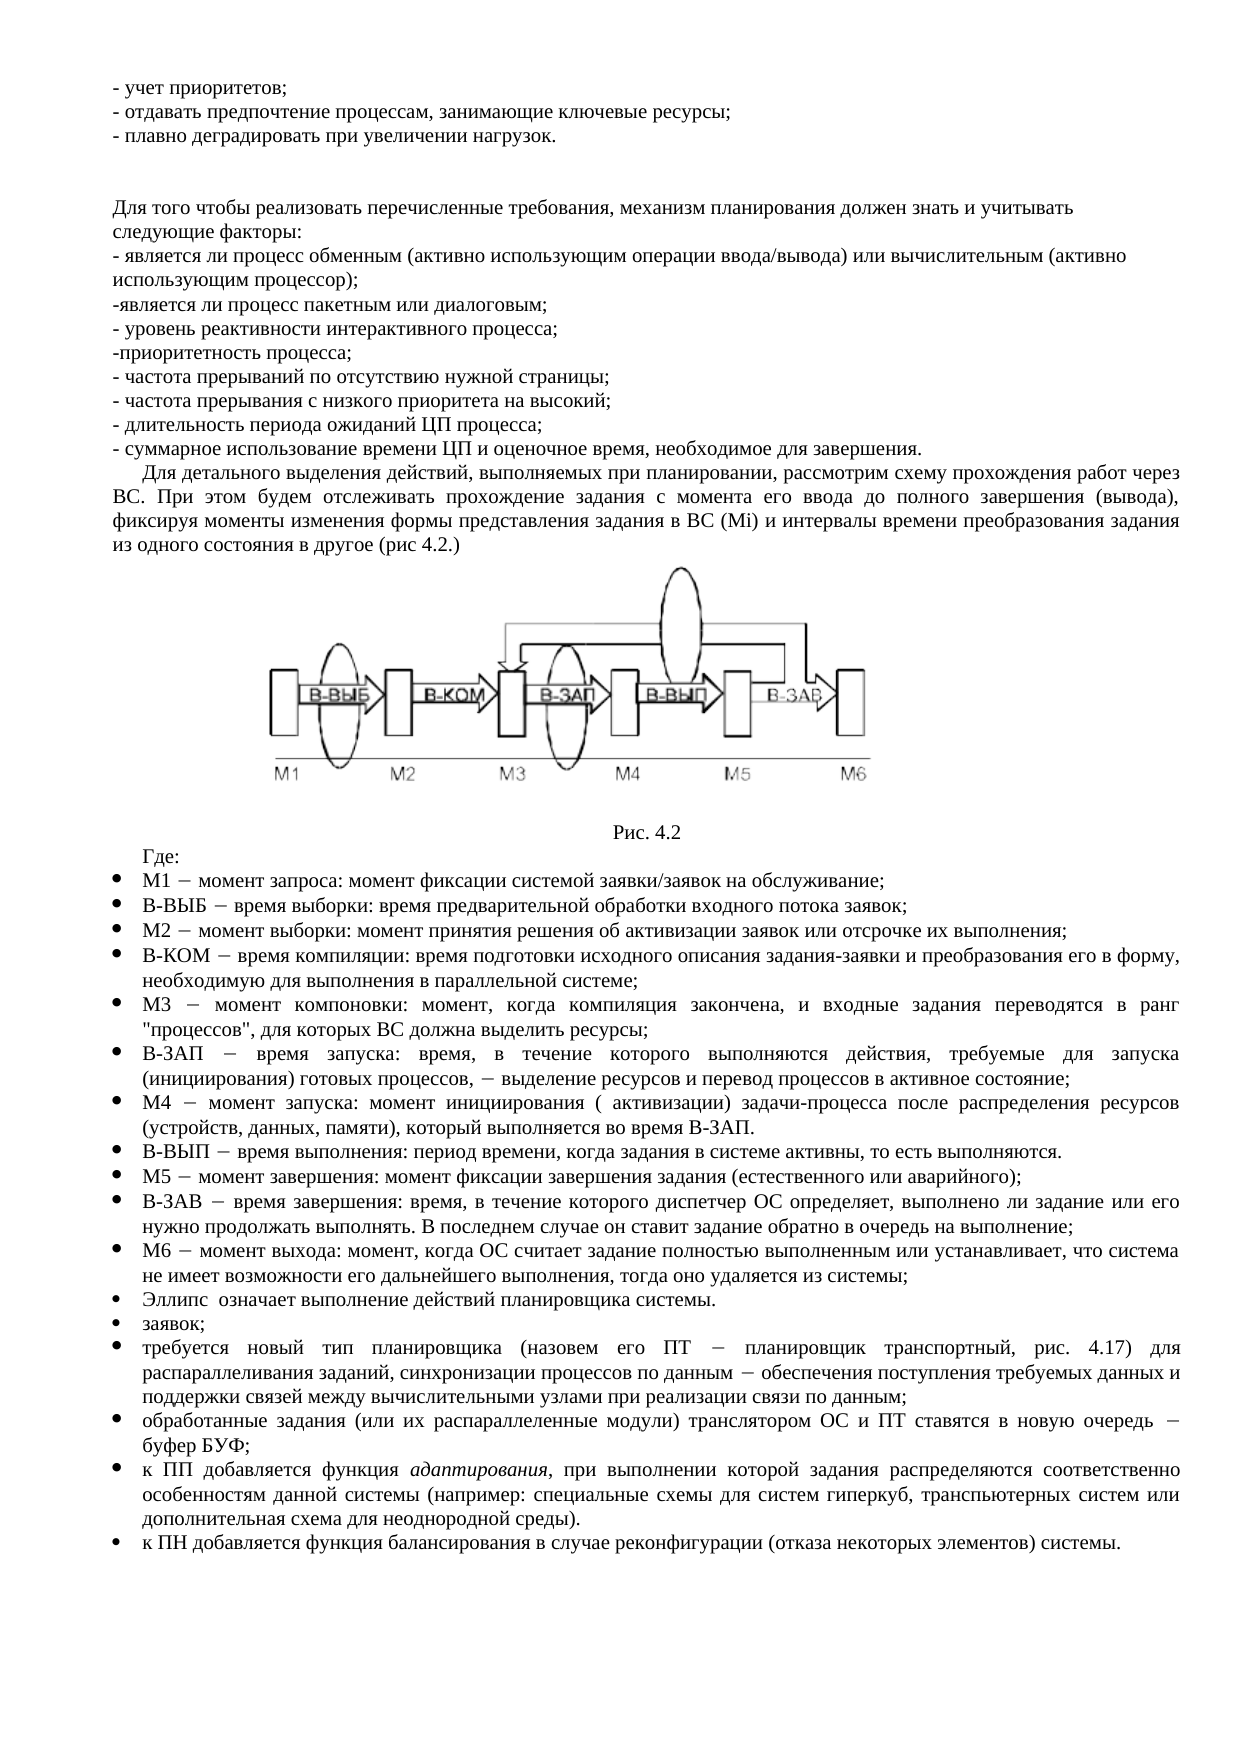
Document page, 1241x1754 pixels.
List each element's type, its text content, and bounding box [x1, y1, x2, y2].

text - уровень реактивности интерактивного процесса; [112, 316, 1181, 339]
text - длительность периода ожиданий ЦП процесса; [112, 412, 1181, 436]
list заявок; [112, 1311, 1181, 1335]
list М4  момент запуска: момент инициирования ( активизации) задачи-процесса после распределения ресурсов (устройств, данных, памяти), который выполняется во время В-ЗАП. [112, 1090, 1181, 1139]
text - учет приоритетов; [112, 75, 1181, 99]
text Рис. 4.2 [112, 820, 1181, 844]
list к ПП добавляется функция адаптирования, при выполнении которой задания распределяются соответственно особенностям данной системы (например: специальные схемы для систем гиперкуб, транспьютерных систем или дополнительная схема для неоднородной среды). [112, 1457, 1181, 1530]
text Где: [112, 844, 1181, 868]
text - плавно деградировать при увеличении нагрузок. [112, 123, 1181, 147]
list к ПН добавляется функция балансирования в случае реконфигурации (отказа некоторых элементов) системы. [112, 1530, 1181, 1554]
list Эллипс означает выполнение действий планировщика системы. [112, 1287, 1181, 1311]
list В-ЗАВ  время завершения: время, в течение которого диспетчер ОС определяет, выполнено ли задание или его нужно продолжать выполнять. В последнем случае он ставит задание обратно в очередь на выполнение; [112, 1189, 1181, 1238]
text Для детального выделения действий, выполняемых при планировании, рассмотрим схему прохождения работ через ВС. При этом будем отслеживать прохождение задания с момента его ввода до полного завершения (вывода), фиксируя моменты изменения формы представления задания в ВС (Мi) и интервалы времени преобразования задания из одного состояния в другое (рис 4.2.) [112, 460, 1181, 556]
list М5  момент завершения: момент фиксации завершения задания (естественного или аварийного); [112, 1164, 1181, 1189]
list М2  момент выборки: момент принятия решения об активизации заявок или отсрочке их выполнения; [112, 918, 1181, 943]
text Для того чтобы реализовать перечисленные требования, механизм планирования должен знать и учитывать следующие факторы: [112, 195, 1181, 243]
text - является ли процесс обменным (активно использующим операции ввода/вывода) или вычислительным (активно использующим процессор); [112, 243, 1181, 291]
text - суммарное использование времени ЦП и оценочное время, необходимое для завершения. [112, 436, 1181, 460]
text -приоритетность процесса; [112, 339, 1181, 364]
list обработанные задания (или их распараллеленные модули) транслятором ОС и ПТ ставятся в новую очередь  буфер БУФ; [112, 1408, 1181, 1457]
list М6  момент выхода: момент, когда ОС считает задание полностью выполненным или устанавливает, что система не имеет возможности его дальнейшего выполнения, тогда оно удаляется из системы; [112, 1238, 1181, 1287]
list требуется новый тип планировщика (назовем его ПТ  планировщик транспортный, рис. 4.17) для распараллеливания заданий, синхронизации процессов по данным  обеспечения поступления требуемых данных и поддержки связей между вычислительными узлами при реализации связи по данным; [112, 1335, 1181, 1408]
list В-ЗАП  время запуска: время, в течение которого выполняются действия, требуемые для запуска (инициирования) готовых процессов,  выделение ресурсов и перевод процессов в активное состояние; [112, 1041, 1181, 1090]
list В-ВЫБ  время выборки: время предварительной обработки входного потока заявок; [112, 893, 1181, 918]
list В-ВЫП  время выполнения: период времени, когда задания в системе активны, то есть выполняются. [112, 1139, 1181, 1164]
list М3  момент компоновки: момент, когда компиляция закончена, и входные задания переводятся в ранг "процессов", для которых ВС должна выделить ресурсы; [112, 992, 1181, 1041]
text - частота прерывания с низкого приоритета на высокий; [112, 388, 1181, 412]
text -является ли процесс пакетным или диалоговым; [112, 291, 1181, 316]
text - отдавать предпочтение процессам, занимающие ключевые ресурсы; [112, 99, 1181, 123]
list В-КОМ  время компиляции: время подготовки исходного описания задания-заявки и преобразования его в форму, необходимую для выполнения в параллельной системе; [112, 943, 1181, 992]
list М1  момент запроса: момент фиксации системой заявки/заявок на обслуживание; [112, 868, 1181, 893]
text - частота прерываний по отсутствию нужной страницы; [112, 364, 1181, 388]
